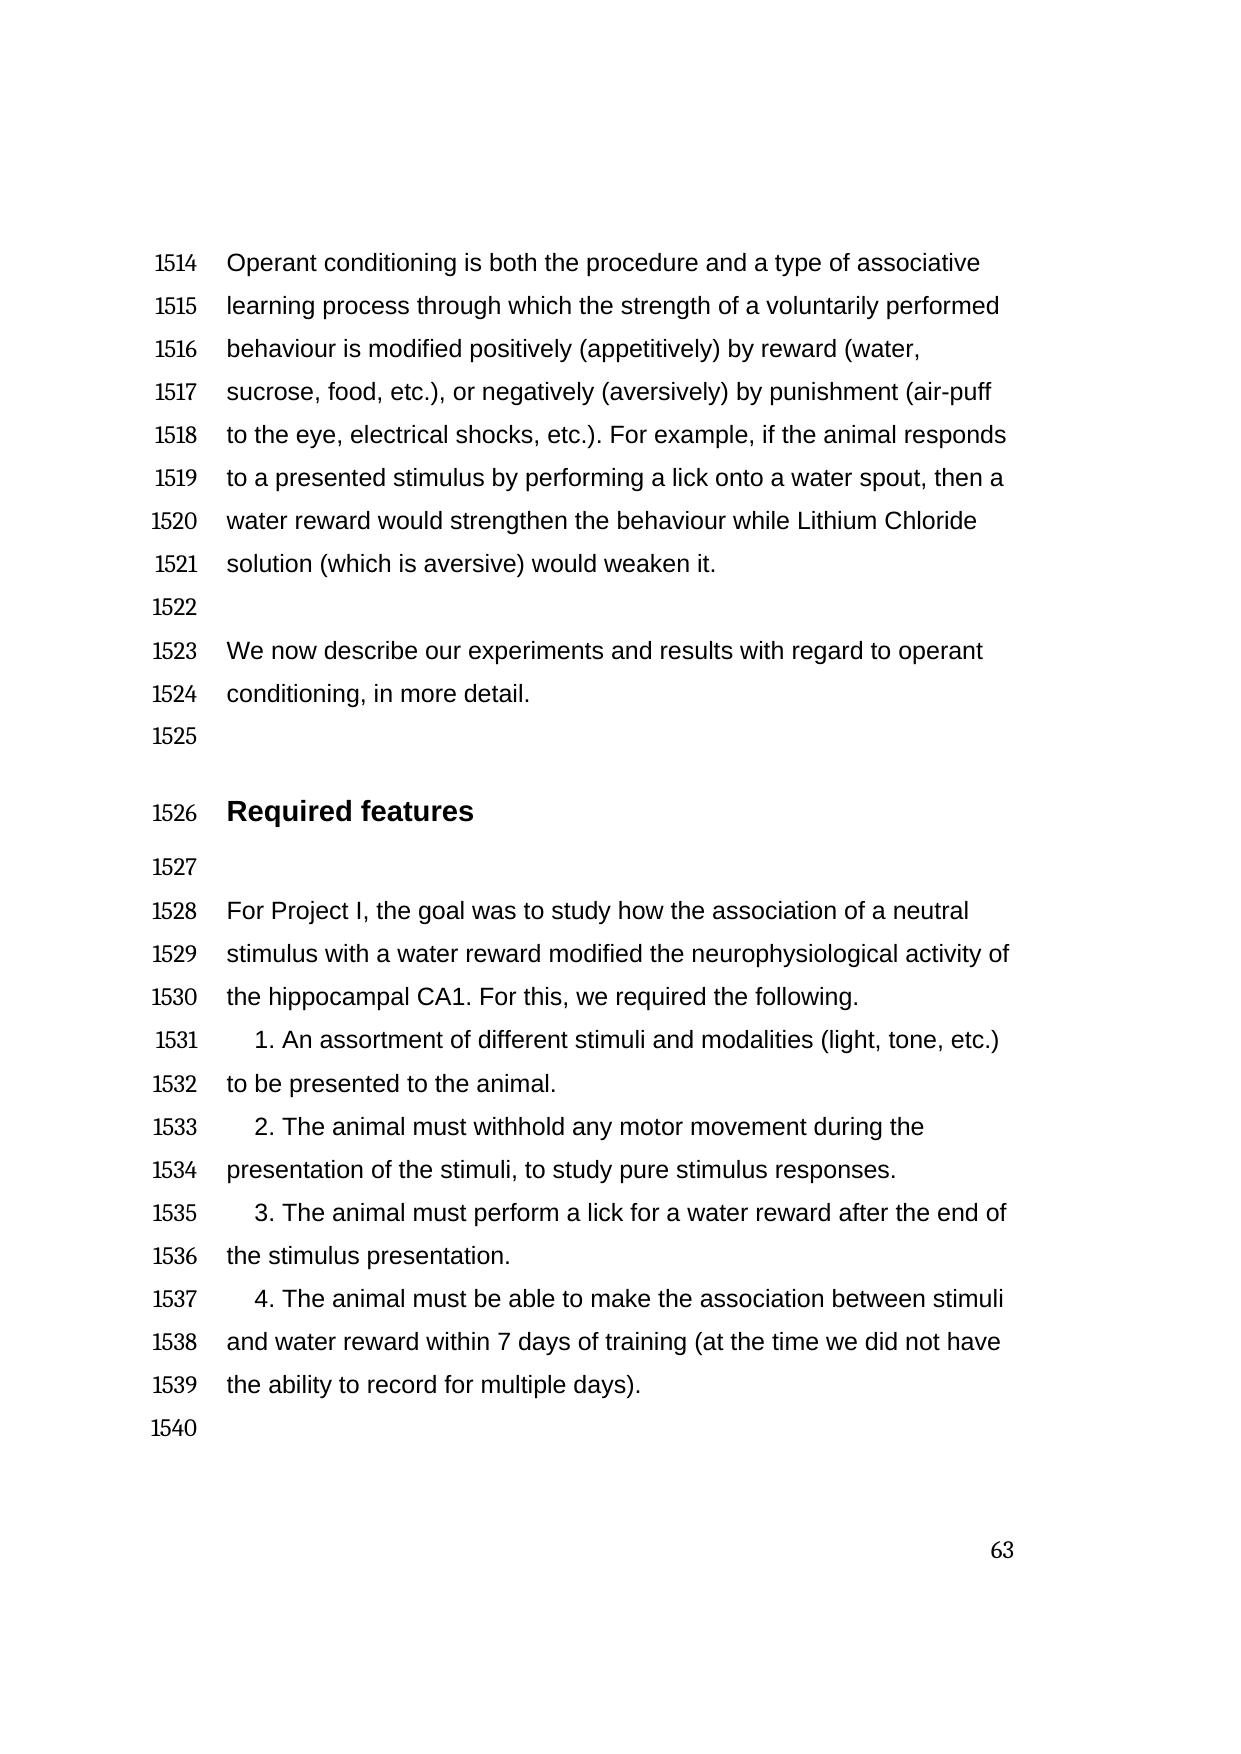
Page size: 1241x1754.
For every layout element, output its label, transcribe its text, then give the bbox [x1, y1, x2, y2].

text 4. The animal must be able to make the association between stimuli and water reward within 7 days of training (at the time we did not have the ability to record for multiple days). [226, 1284, 1014, 1399]
text 2. The animal must withhold any motor movement during the presentation of the stimuli, to study pure stimulus responses. [226, 1112, 1014, 1183]
text For Project I, the goal was to study how the association of a neutral stimulus with a water reward modified the neurophysiological activity of the hippocampal CA1. For this, we required the following. [226, 896, 1014, 1011]
text 3. The animal must perform a lick for a water reward after the end of the stimulus presentation. [226, 1198, 1014, 1270]
subtitle Required features [226, 794, 1014, 828]
text We now describe our experiments and results with regard to operant conditioning, in more detail. [226, 636, 1014, 708]
text 1. An assortment of different stimuli and modalities (light, tone, etc.) to be presented to the animal. [226, 1025, 1014, 1097]
text Operant conditioning is both the procedure and a type of associative learning process through which the strength of a voluntarily performed behaviour is modified positively (appetitively) by reward (water, sucrose, food, etc.), or negatively (aversively) by punishment (air-puff to the eye, electrical shocks, etc.). For example, if the animal responds to a presented stimulus by performing a lick onto a water spout, then a water reward would strengthen the behaviour while Lithium Chloride solution (which is aversive) would weaken it. [226, 248, 1014, 578]
